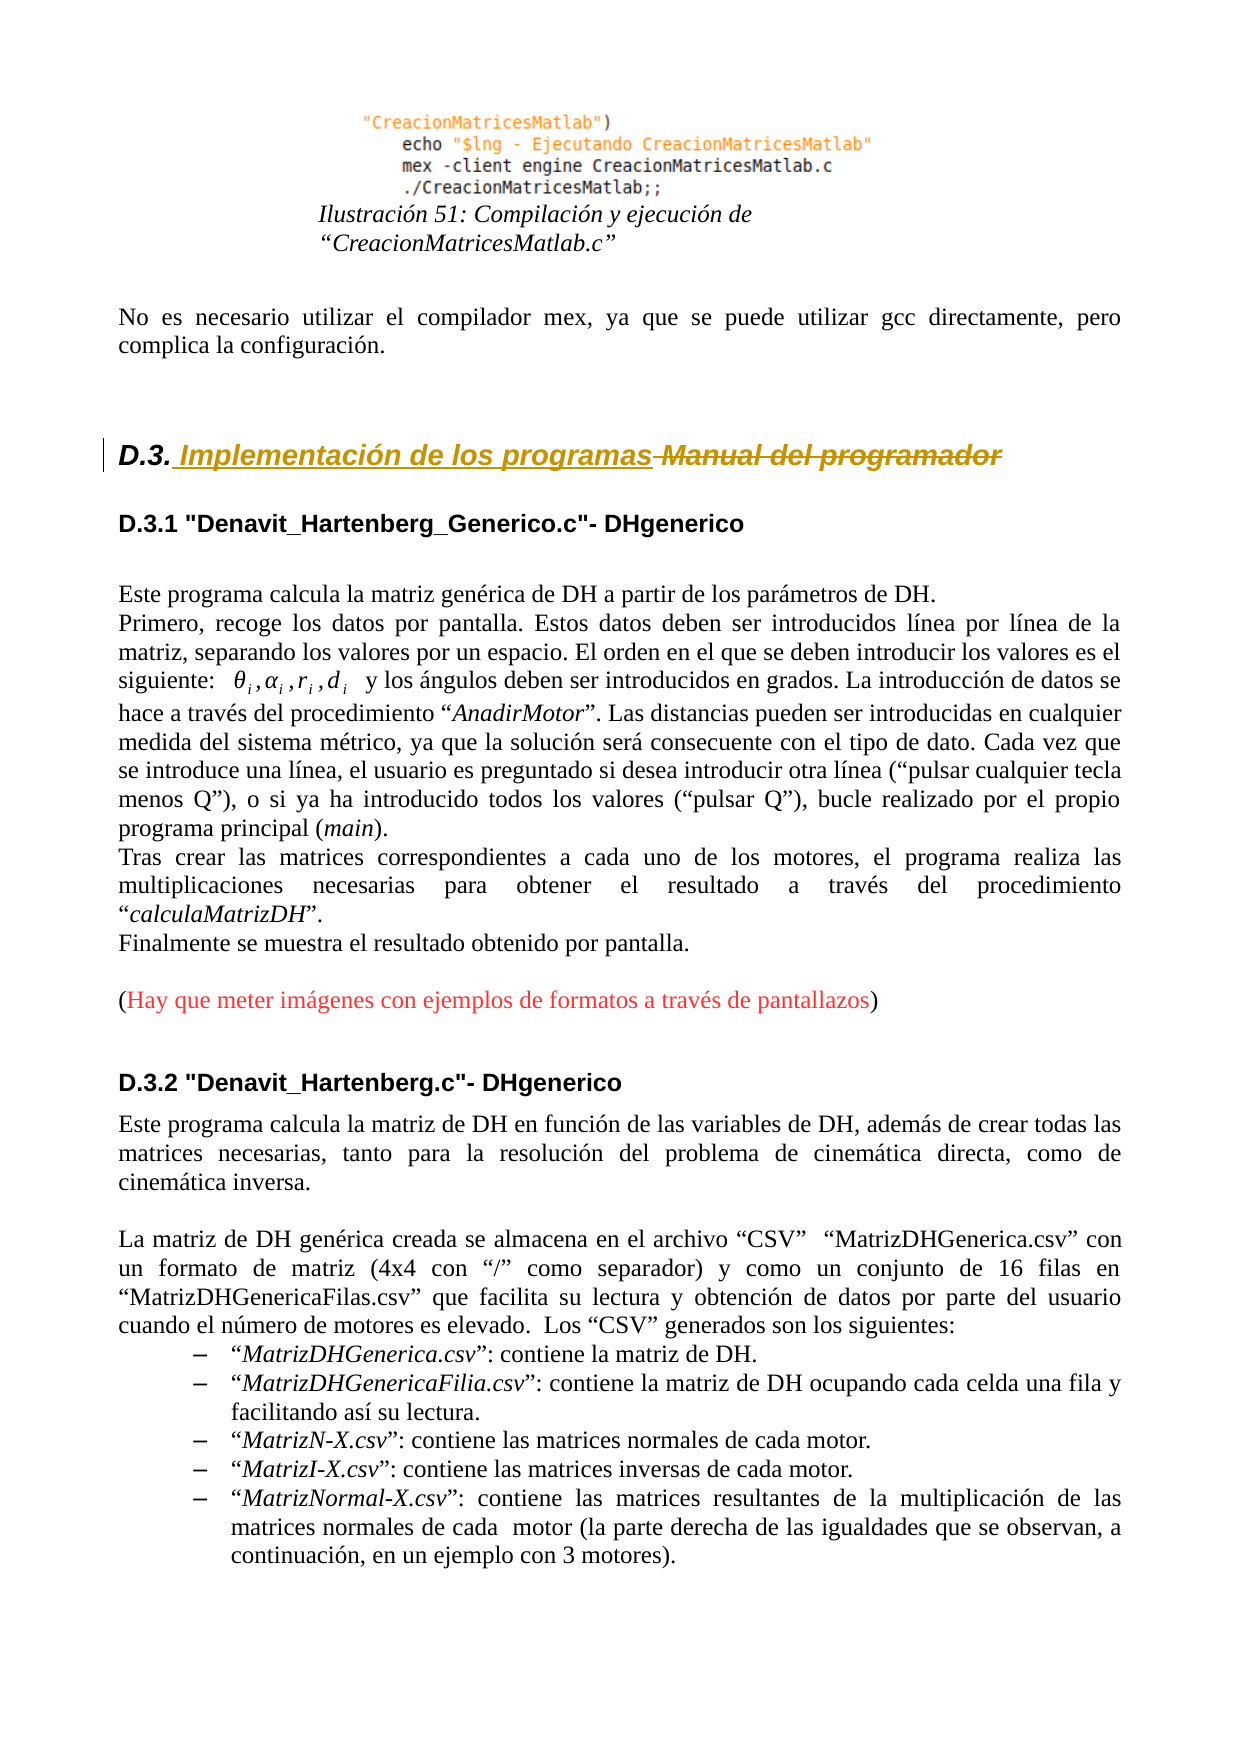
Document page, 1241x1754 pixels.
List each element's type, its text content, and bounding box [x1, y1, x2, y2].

text Este programa calcula la matriz de DH en función de las variables de DH, además de crear todas las matrices necesarias, tanto para la resolución del problema de cinemática directa, como de cinemática inversa. [118, 1109, 1122, 1195]
text Tras crear las matrices correspondientes a cada uno de los motores, el programa realiza las multiplicaciones necesarias para obtener el resultado a través del procedimiento “calculaMatrizDH”. [118, 842, 1122, 928]
list “MatrizI-X.csv”: contiene las matrices inversas de cada motor. [193, 1454, 1122, 1483]
list “MatrizNormal-X.csv”: contiene las matrices resultantes de la multiplicación de las matrices normales de cada motor (la parte derecha de las igualdades que se observan, a continuación, en un ejemplo con 3 motores). [193, 1483, 1122, 1569]
text La matriz de DH genérica creada se almacena en el archivo “CSV” “MatrizDHGenerica.csv” con un formato de matriz (4x4 con “/” como separador) y como un conjunto de 16 filas en “MatrizDHGenericaFilas.csv” que facilita su lectura y obtención de datos por parte del usuario cuando el número de motores es elevado. Los “CSV” generados son los siguientes: [118, 1224, 1122, 1339]
subtitle D.3.2 "Denavit_Hartenberg.c"- DHgenerico [118, 1068, 1122, 1097]
text Primero, recoge los datos por pantalla. Estos datos deben ser introducidos línea por línea de la matriz, separando los valores por un espacio. El orden en el que se deben introducir los valores es el siguiente:y los ángulos deben ser introducidos en grados. La introducción de datos se hace a través del procedimiento “AnadirMotor”. Las distancias pueden ser introducidas en cualquier medida del sistema métrico, ya que la solución será consecuente con el tipo de dato. Cada vez que se introduce una línea, el usuario es preguntado si desea introducir otra línea (“pulsar cualquier tecla menos Q”), o si ya ha introducido todos los valores (“pulsar Q”), bucle realizado por el propio programa principal (main). [118, 608, 1122, 842]
list “MatrizDHGenericaFilia.csv”: contiene la matriz de DH ocupando cada celda una fila y facilitando así su lectura. [193, 1368, 1122, 1425]
text Finalmente se muestra el resultado obtenido por pantalla. [118, 928, 1122, 957]
text Ilustración 51: Compilación y ejecución de “CreacionMatricesMatlab.c” [318, 124, 922, 257]
text No es necesario utilizar el compilador mex, ya que se puede utilizar gcc directamente, pero complica la configuración. [118, 302, 1122, 359]
text (Hay que meter imágenes con ejemplos de formatos a través de pantallazos) [118, 985, 1122, 1014]
text Este programa calcula la matriz genérica de DH a partir de los parámetros de DH. [118, 579, 1122, 608]
list “MatrizDHGenerica.csv”: contiene la matriz de DH. [193, 1339, 1122, 1368]
subtitle D.3. Implementación de los programas [118, 438, 1122, 472]
subtitle D.3.1 "Denavit_Hartenberg_Generico.c"- DHgenerico [118, 509, 1122, 538]
list “MatrizN-X.csv”: contiene las matrices normales de cada motor. [193, 1425, 1122, 1454]
